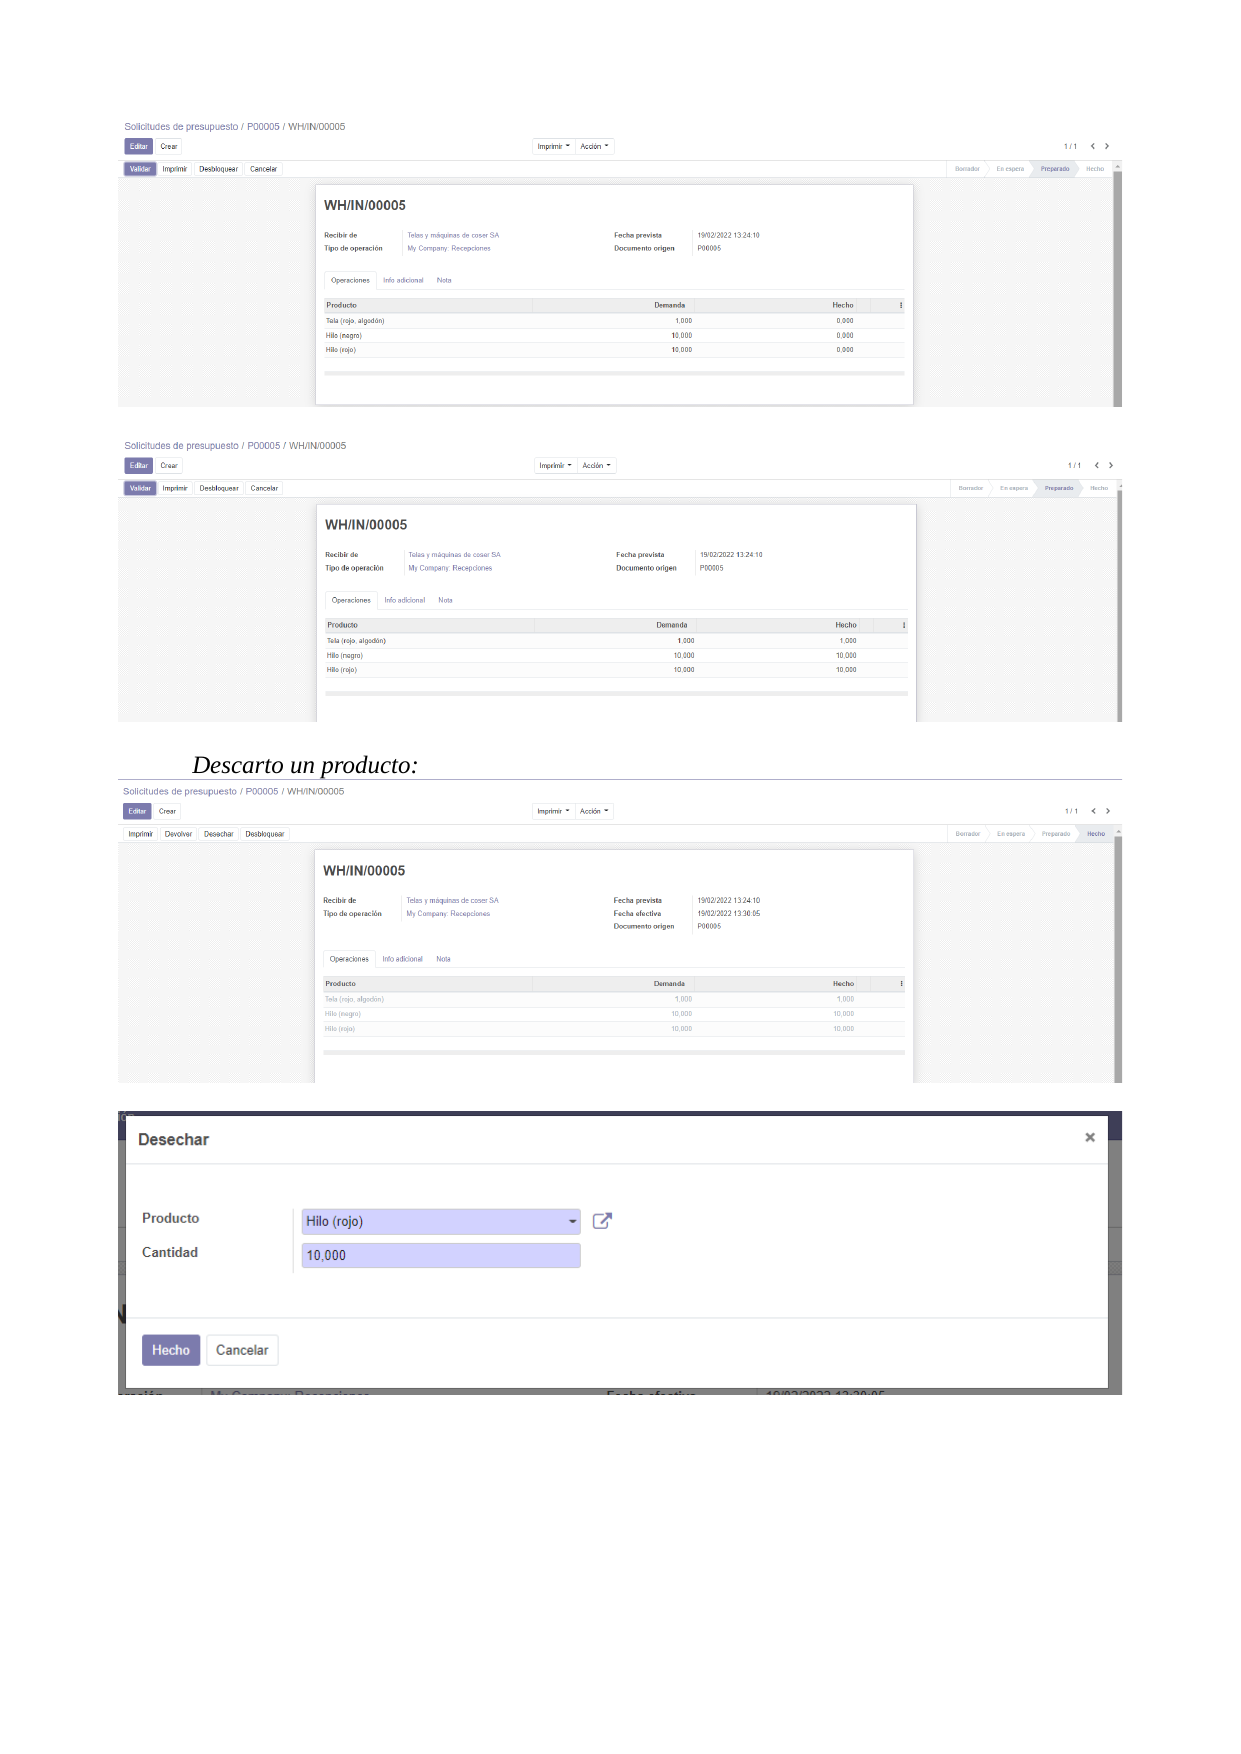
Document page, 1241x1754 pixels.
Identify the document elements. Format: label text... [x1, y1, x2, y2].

picture [118, 779, 1123, 1083]
text Descarto un producto: [118, 722, 1122, 779]
picture [118, 435, 1123, 722]
picture [118, 1111, 1123, 1395]
picture [118, 118, 1123, 407]
